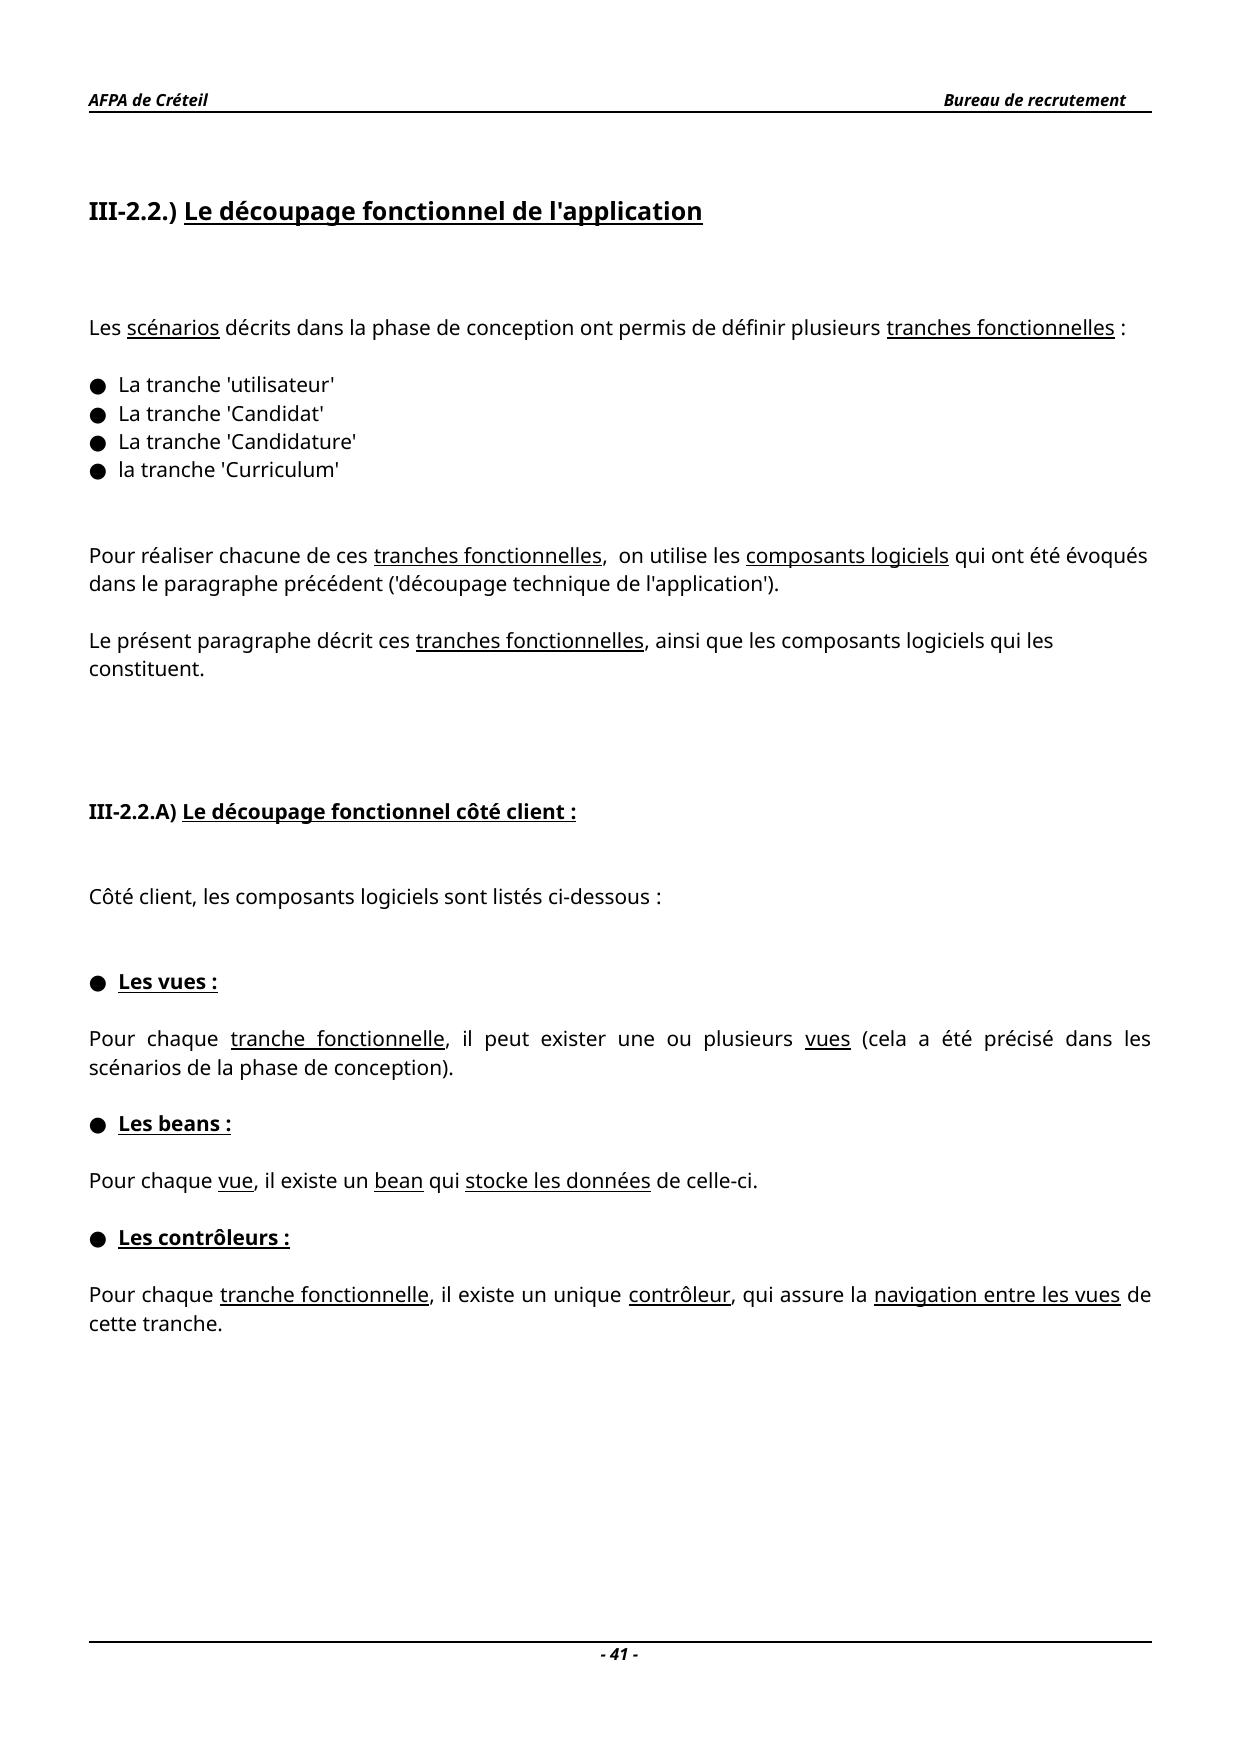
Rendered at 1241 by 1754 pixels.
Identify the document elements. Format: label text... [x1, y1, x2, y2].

text III-2.2.) Le découpage fonctionnel de l'application [88, 194, 1152, 228]
text Pour chaque tranche fonctionnelle, il peut exister une ou plusieurs vues (cela a été précisé dans les scénarios de la phase de conception). [88, 1024, 1152, 1081]
text ● Les contrôleurs : [88, 1223, 1152, 1252]
text ● Les vues : [88, 967, 1152, 996]
text Pour chaque vue, il existe un bean qui stocke les données de celle-ci. [88, 1166, 1152, 1195]
text ● La tranche 'Candidat' [88, 399, 1152, 427]
text ● la tranche 'Curriculum' [88, 456, 1152, 484]
text Côté client, les composants logiciels sont listés ci-dessous : [88, 882, 1152, 911]
text Pour chaque tranche fonctionnelle, il existe un unique contrôleur, qui assure la navigation entre les vues de cette tranche. [88, 1280, 1152, 1337]
text Les scénarios décrits dans la phase de conception ont permis de définir plusieurs tranches fonctionnelles : [88, 313, 1152, 342]
text ● Les beans : [88, 1109, 1152, 1138]
text Le présent paragraphe décrit ces tranches fonctionnelles, ainsi que les composants logiciels qui les constituent. [88, 626, 1152, 683]
text Pour réaliser chacune de ces tranches fonctionnelles, on utilise les composants logiciels qui ont été évoqués dans le paragraphe précédent ('découpage technique de l'application'). [88, 541, 1152, 598]
text ● La tranche 'Candidature' [88, 427, 1152, 456]
text ● La tranche 'utilisateur' [88, 370, 1152, 399]
text III-2.2.A) Le découpage fonctionnel côté client : [88, 797, 1152, 825]
